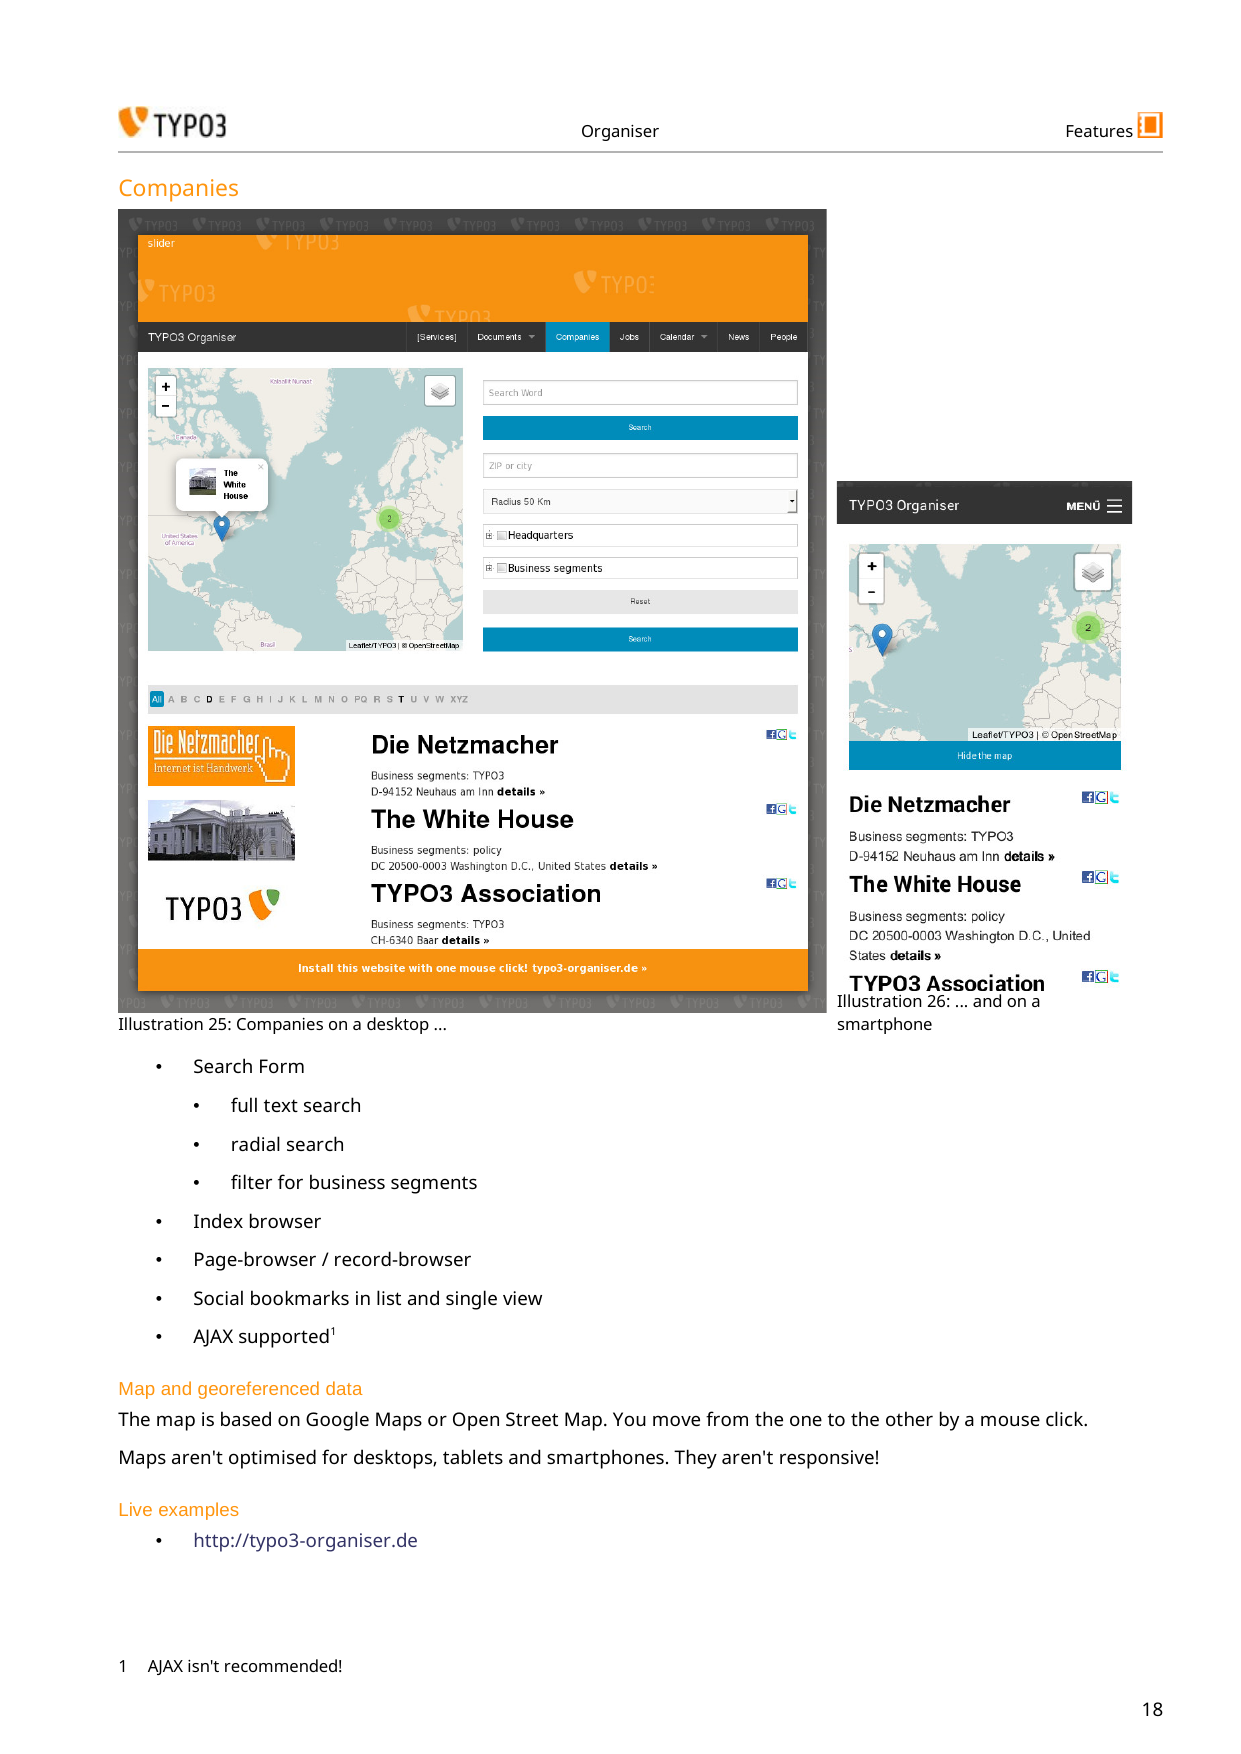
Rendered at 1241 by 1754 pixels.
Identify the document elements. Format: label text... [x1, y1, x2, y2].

text The map is based on Google Maps or Open Street Map. You move from the one to the other by a mouse click. [118, 1406, 1163, 1432]
subtitle Map and georeferenced data [118, 1379, 1163, 1400]
text Maps aren't optimised for desktops, tablets and smartphones. They aren't responsive! [118, 1444, 1163, 1470]
list Search Form [156, 1053, 1163, 1079]
list http://typo3-organiser.de [156, 1527, 1163, 1553]
picture [1137, 112, 1163, 138]
list full text search [193, 1092, 1163, 1118]
text Illustration 25: Companies on a desktop ... [118, 1013, 827, 1035]
picture [118, 106, 227, 138]
list filter for business segments [193, 1169, 1163, 1195]
list Page-browser / record-browser [156, 1246, 1163, 1272]
list Index browser [156, 1208, 1163, 1234]
picture [836, 481, 1133, 991]
subtitle Companies [118, 172, 1163, 203]
list AJAX supported [156, 1323, 1163, 1349]
list Social bookmarks in list and single view [156, 1285, 1163, 1311]
list AJAX isn't recommended! [118, 1655, 1163, 1678]
text Illustration 26: ... and on a smartphone [837, 991, 1132, 1035]
subtitle Live examples [118, 1500, 1163, 1521]
list radial search [193, 1131, 1163, 1157]
picture [118, 209, 827, 1013]
